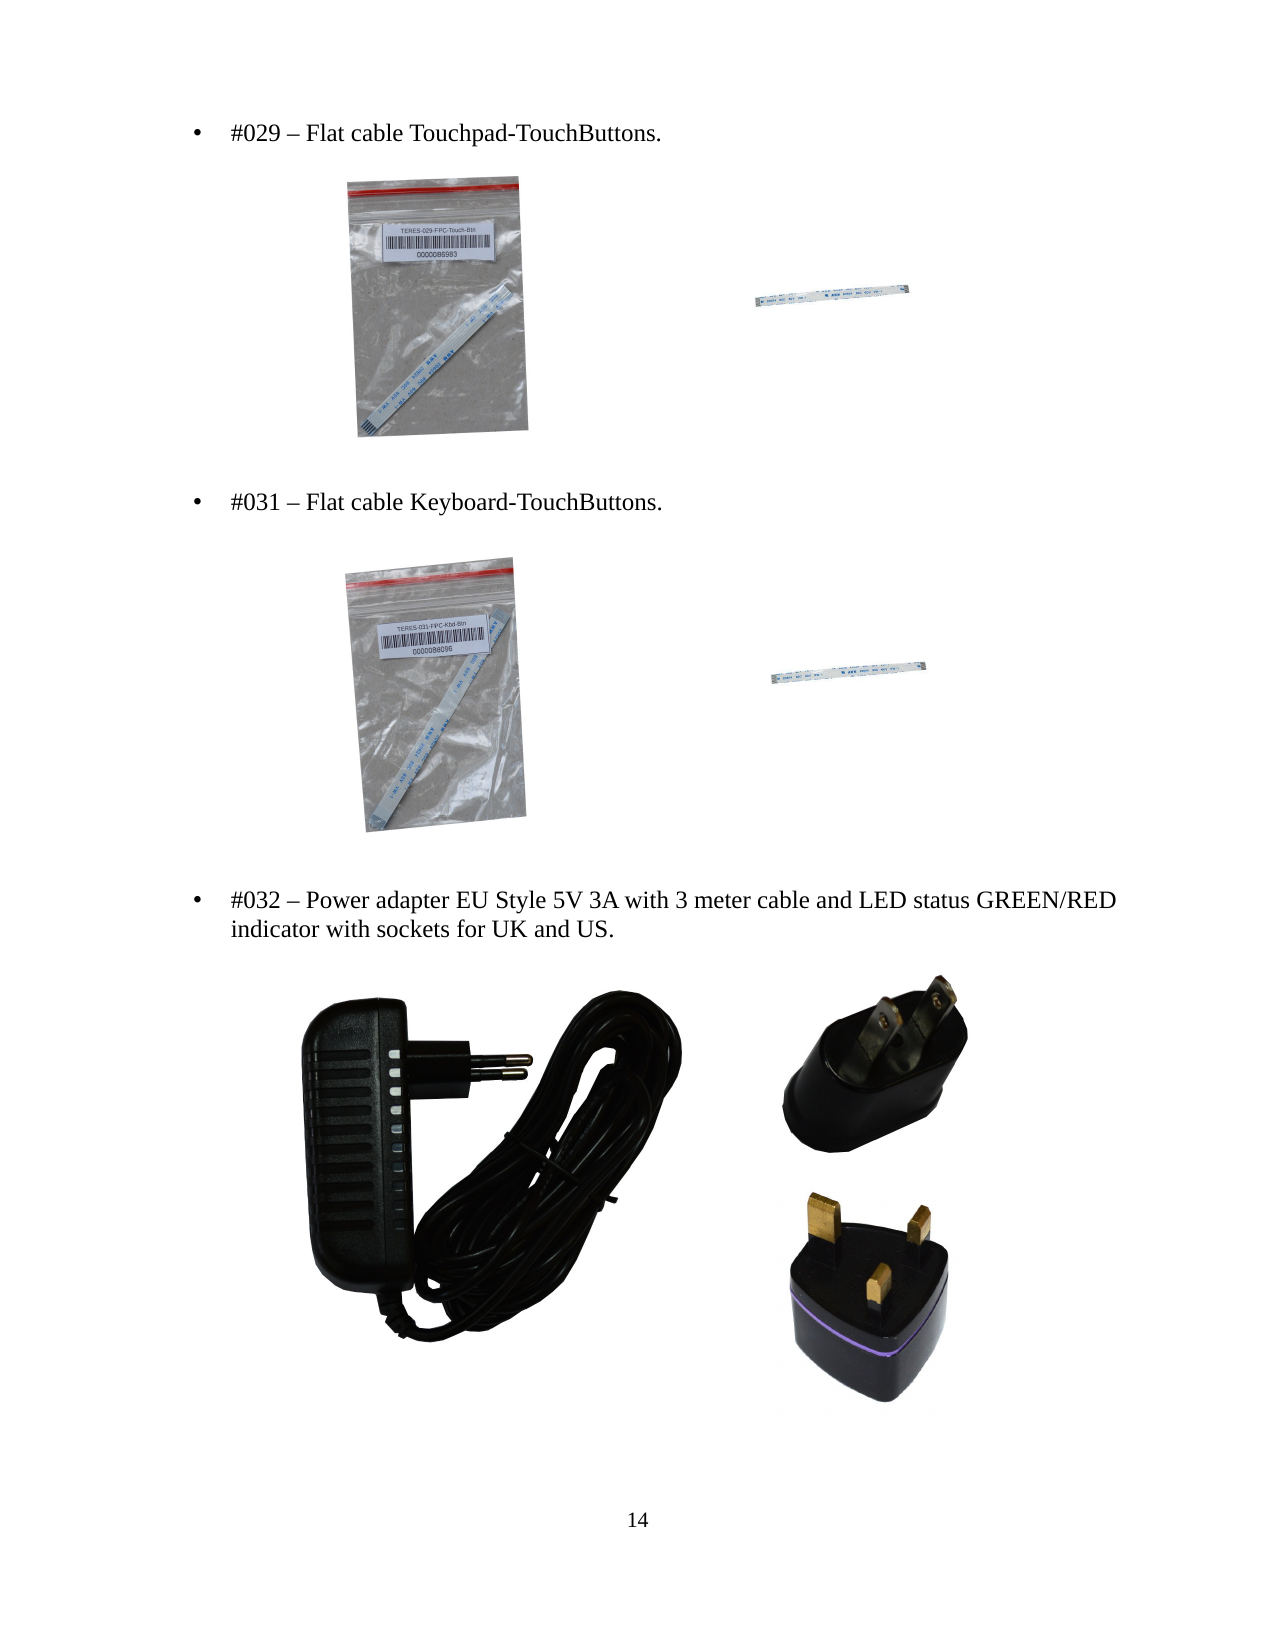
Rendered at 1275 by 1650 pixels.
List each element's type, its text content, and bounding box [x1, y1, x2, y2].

picture [750, 1178, 988, 1416]
picture [774, 963, 975, 1164]
picture [691, 225, 973, 366]
picture [335, 544, 536, 845]
picture [291, 990, 692, 1343]
picture [707, 602, 989, 743]
list #032 – Power adapter EU Style 5V 3A with 3 meter cable and LED status GREEN/RED indicator with sockets for UK and US. [193, 885, 1157, 943]
list #029 – Flat cable Touchpad-TouchButtons. [193, 118, 1157, 147]
list #031 – Flat cable Keyboard-TouchButtons. [193, 487, 1157, 516]
picture [337, 166, 538, 447]
